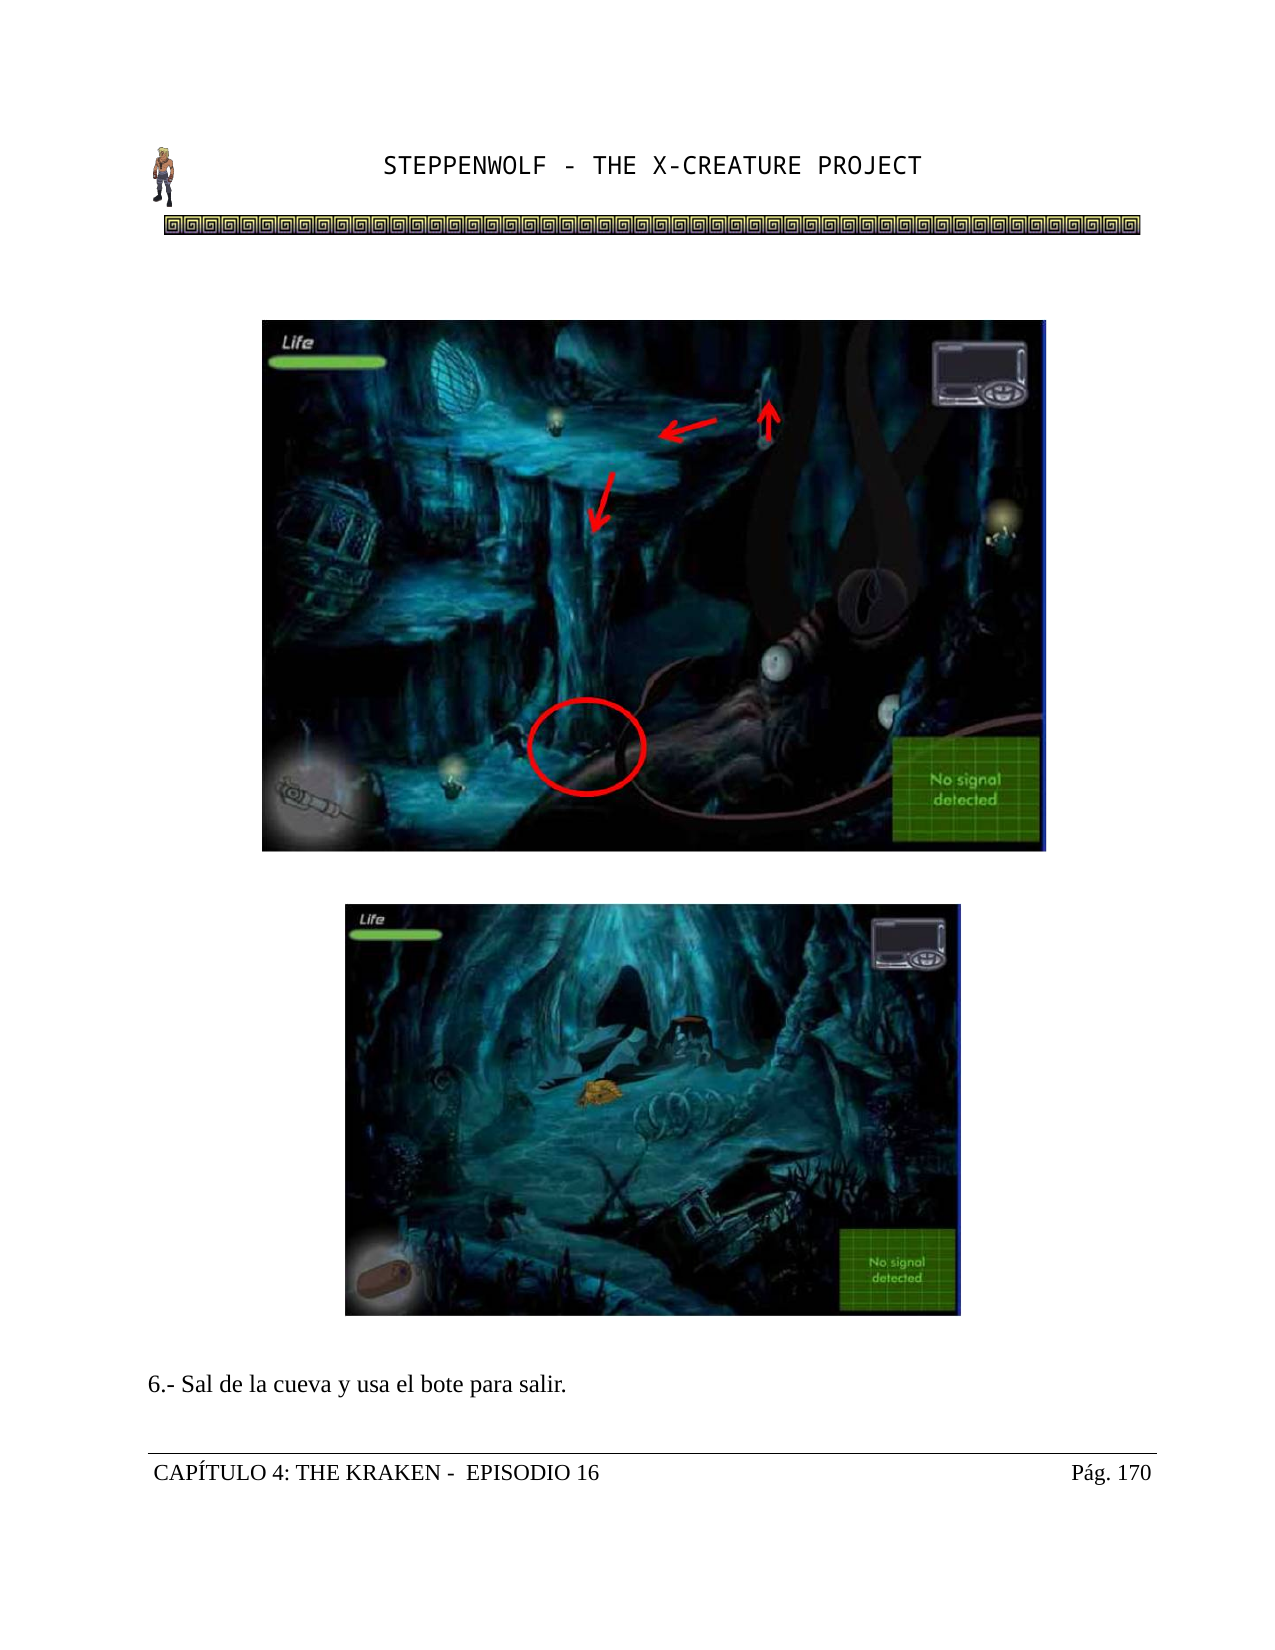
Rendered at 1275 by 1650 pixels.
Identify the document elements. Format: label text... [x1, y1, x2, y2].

picture [164, 215, 1141, 235]
picture [344, 903, 962, 1317]
text 6.- Sal de la cueva y usa el bote para salir. [148, 1369, 1157, 1398]
picture [261, 319, 1047, 852]
picture [147, 147, 181, 207]
